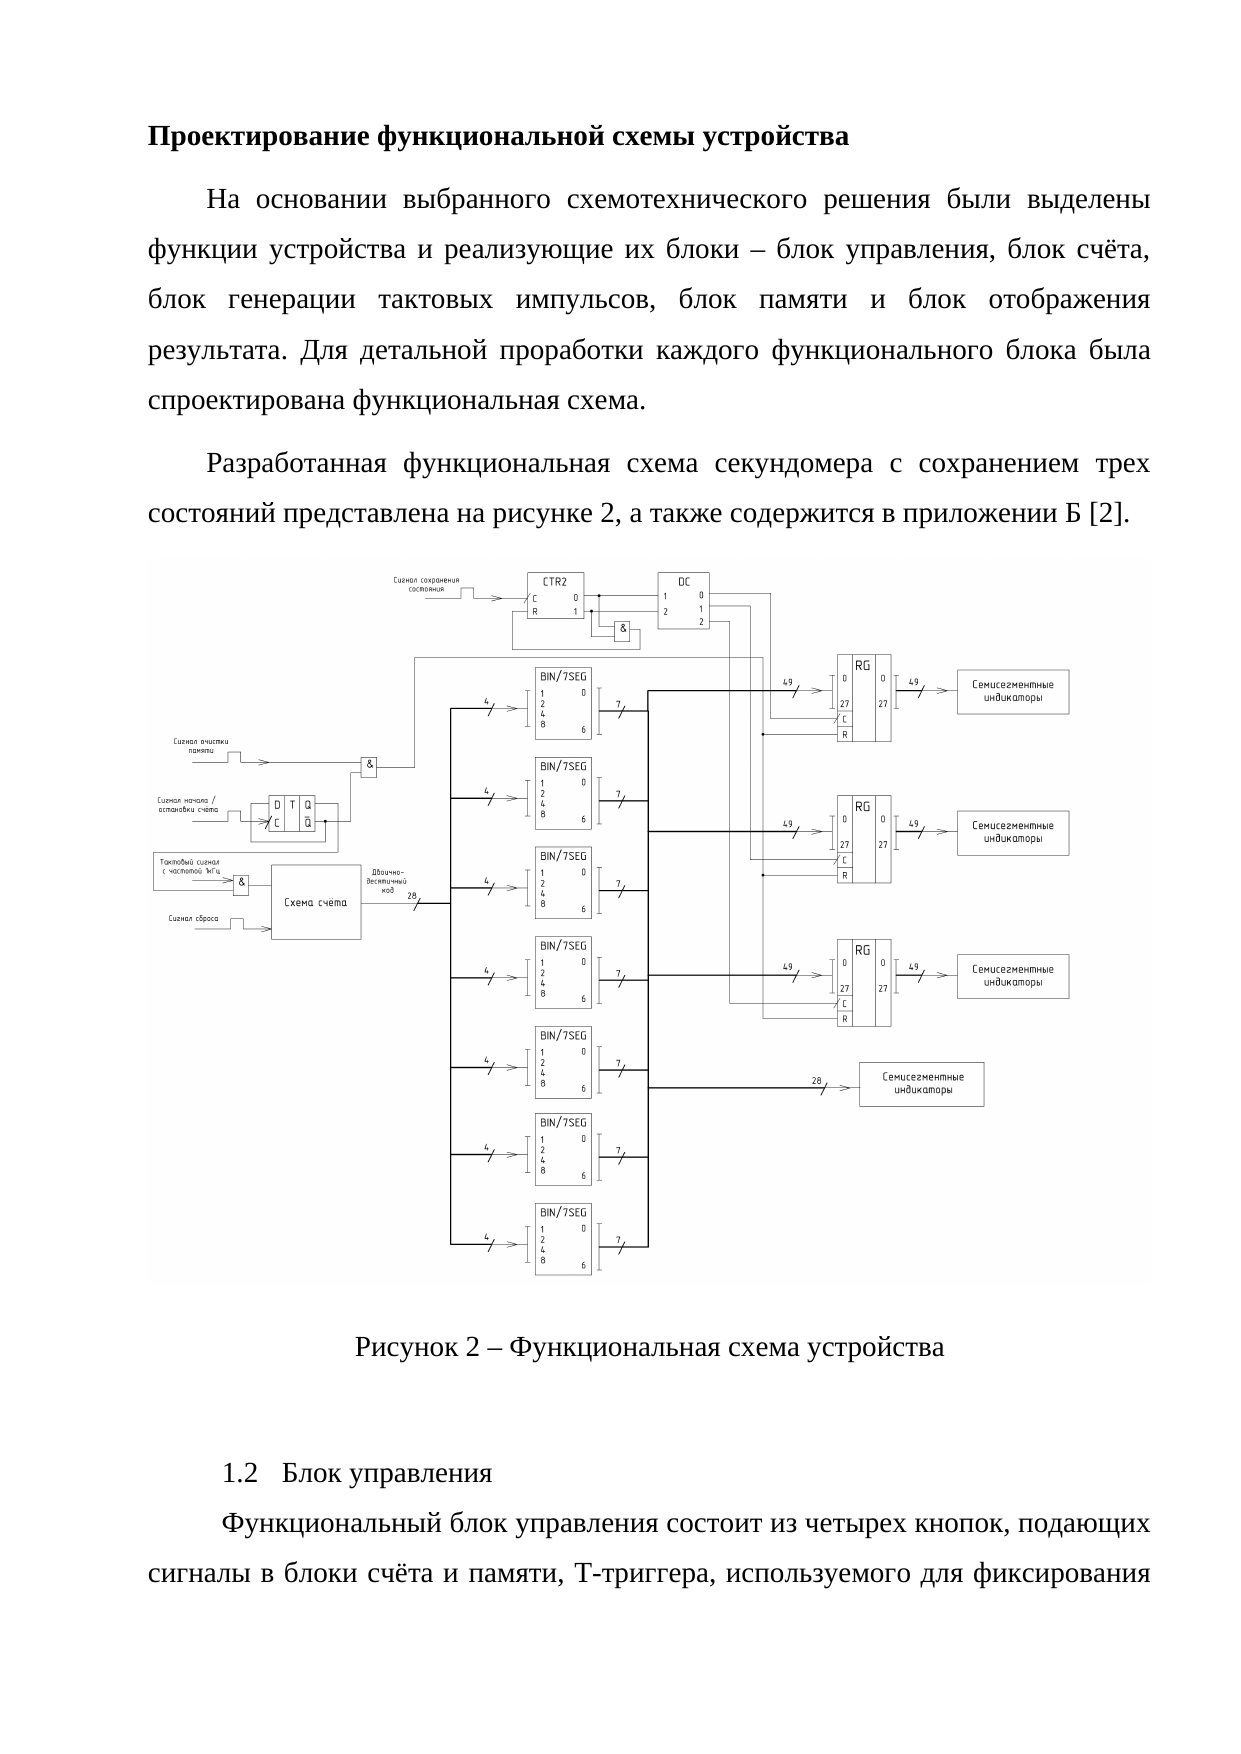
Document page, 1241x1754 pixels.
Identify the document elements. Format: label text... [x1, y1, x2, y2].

text Функциональный блок управления состоит из четырех кнопок, подающих сигналы в блоки счёта и памяти, Т-триггера, используемого для фиксирования [148, 1505, 1152, 1589]
subtitle Блок управления [222, 1455, 1152, 1488]
text Разработанная функциональная схема секундомера с сохранением трех состояний представлена на рисунке 2, а также содержится в приложении Б [2]. [148, 445, 1152, 529]
subtitle Проектирование функциональной схемы устройства [148, 118, 1152, 152]
text Рисунок 2 – Функциональная схема устройства [148, 1284, 1152, 1363]
picture [147, 558, 1152, 1284]
text На основании выбранного схемотехнического решения были выделены функции устройства и реализующие их блоки – блок управления, блок счёта, блок генерации тактовых импульсов, блок памяти и блок отображения результата. Для детальной проработки каждого функционального блока была спроектирована функциональная схема. [148, 181, 1152, 416]
